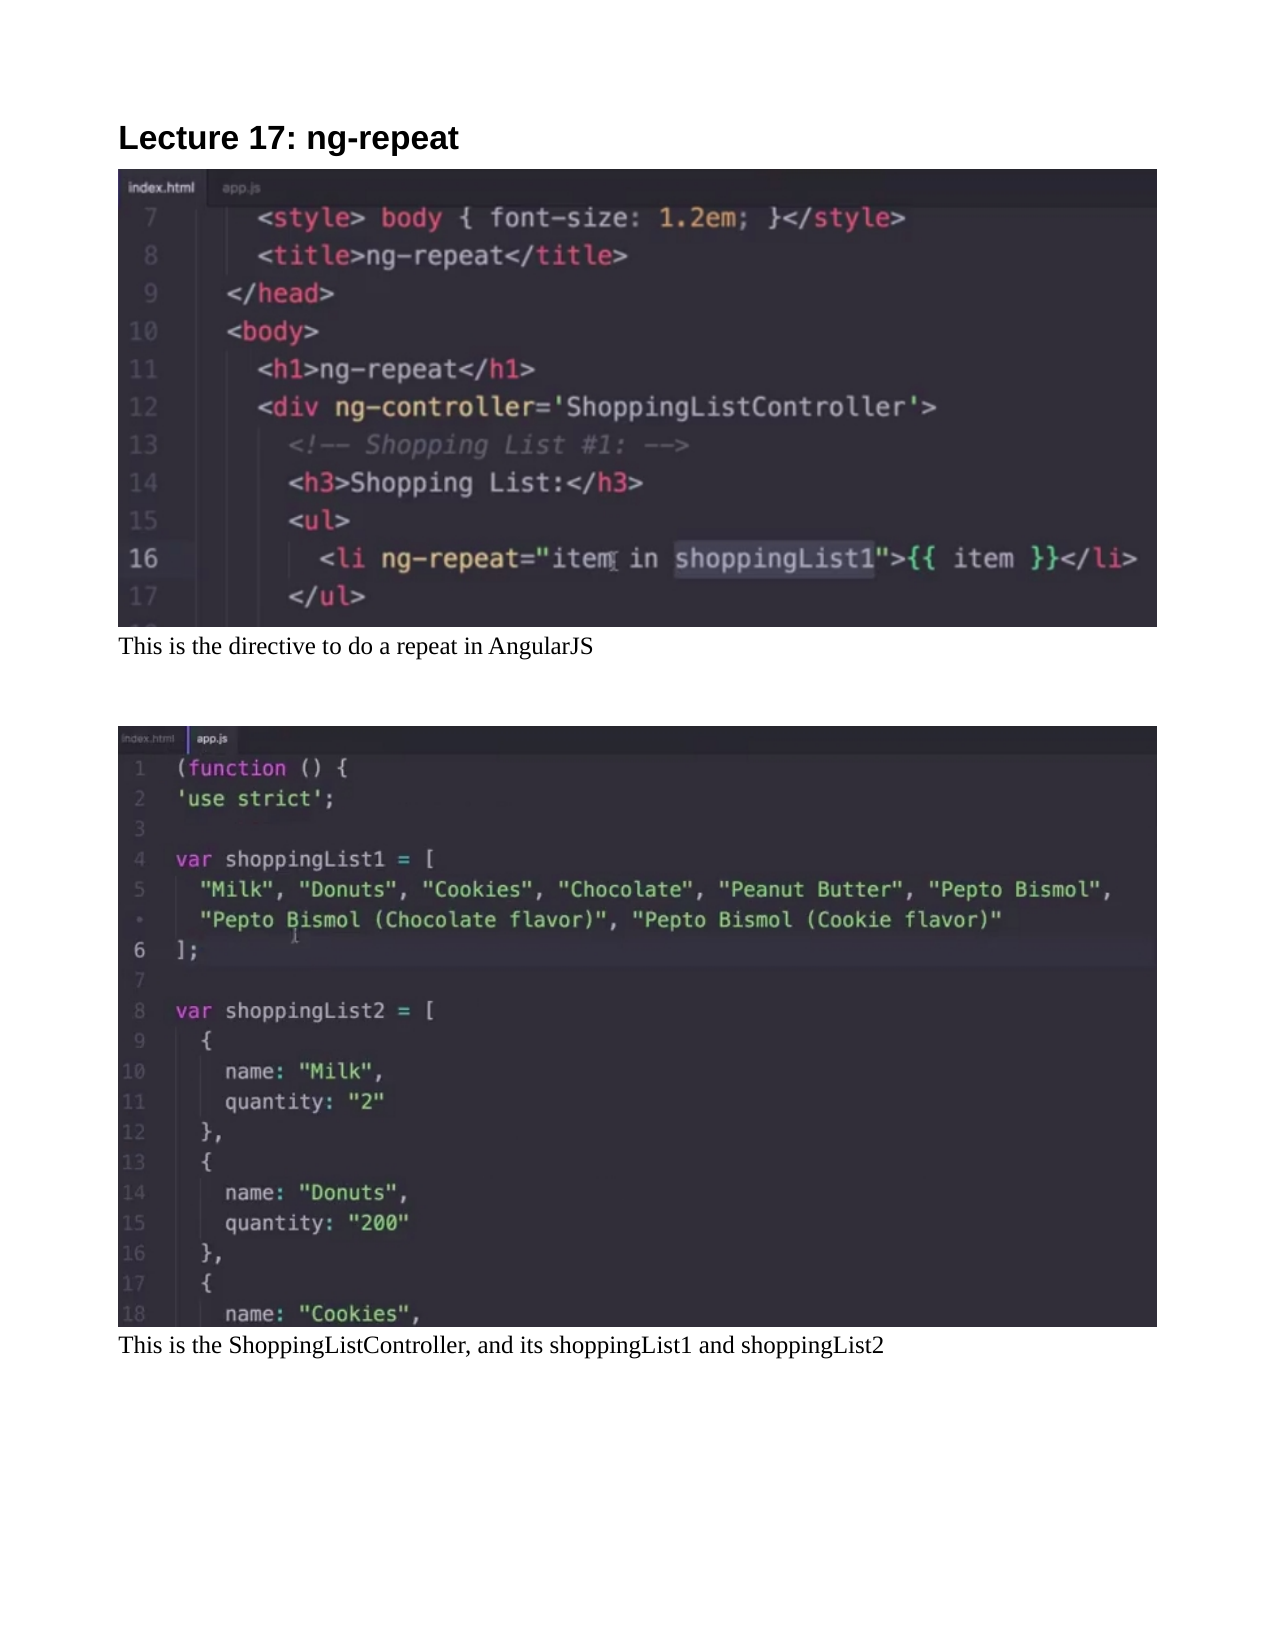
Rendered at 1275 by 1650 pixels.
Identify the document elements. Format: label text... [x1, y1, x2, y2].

text This is the ShoppingListController, and its shoppingList1 and shoppingList2 [118, 1327, 1157, 1359]
text This is the directive to do a repeat in AngularJS [118, 627, 1157, 660]
picture [118, 169, 1157, 627]
subtitle Lecture 17: ng-repeat [118, 118, 1157, 157]
picture [118, 726, 1157, 1327]
